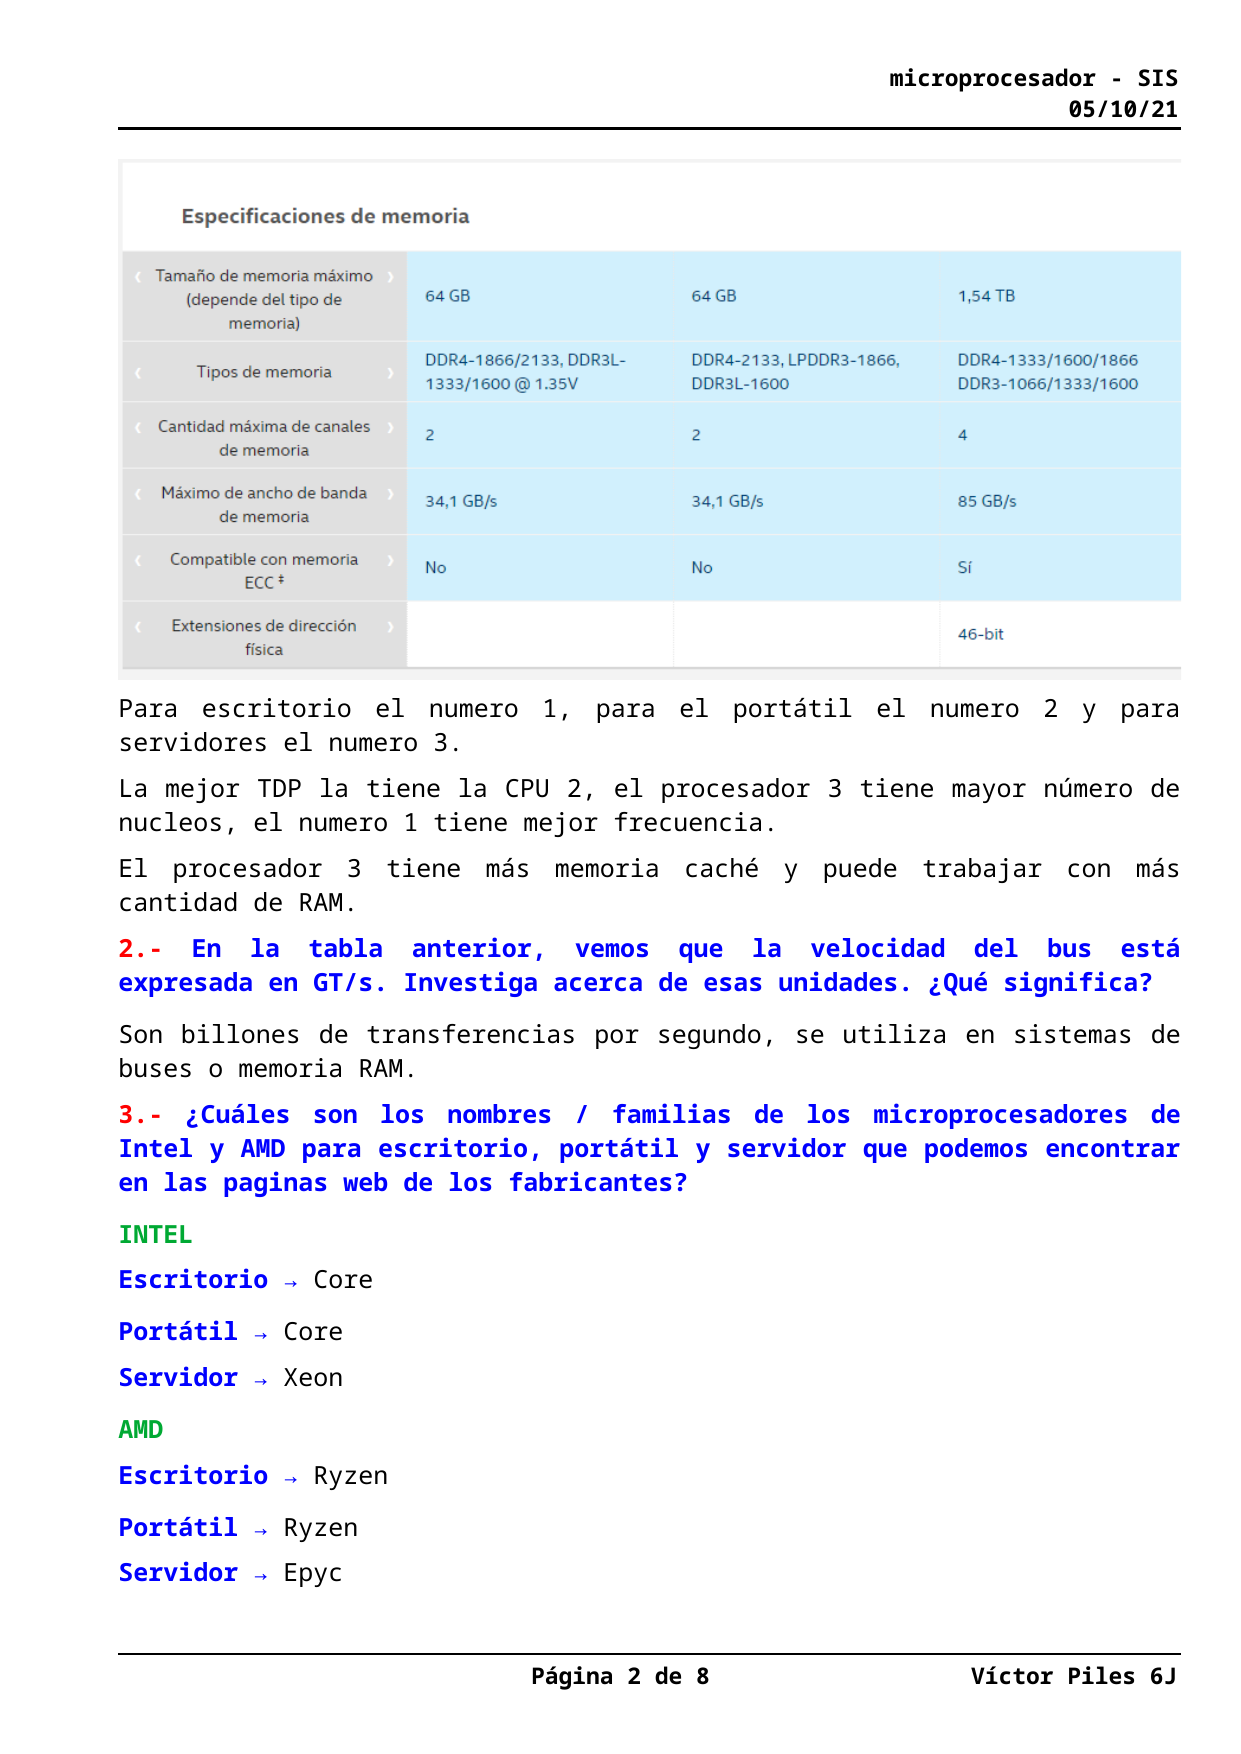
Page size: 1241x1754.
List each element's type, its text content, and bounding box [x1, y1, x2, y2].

picture [118, 159, 1182, 680]
text Son billones de transferencias por segundo, se utiliza en sistemas de buses o memoria RAM. [118, 1017, 1181, 1085]
text Escritorio → Ryzen [118, 1457, 1181, 1491]
text Portátil → Core [118, 1314, 1181, 1348]
text El procesador 3 tiene más memoria caché y puede trabajar con más cantidad de RAM. [118, 851, 1181, 919]
text Servidor → Xeon [118, 1360, 1181, 1394]
text Servidor → Epyc [118, 1555, 1181, 1589]
text Escritorio → Core [118, 1262, 1181, 1296]
text Para escritorio el numero 1, para el portátil el numero 2 y para servidores el numero 3. [118, 691, 1181, 759]
text La mejor TDP la tiene la CPU 2, el procesador 3 tiene mayor número de nucleos, el numero 1 tiene mejor frecuencia. [118, 771, 1181, 839]
text AMD [118, 1412, 1181, 1446]
text 2.- En la tabla anterior, vemos que la velocidad del bus está expresada en GT/s. Investiga acerca de esas unidades. ¿Qué significa? [118, 931, 1181, 999]
text Portátil → Ryzen [118, 1509, 1181, 1543]
text INTEL [118, 1216, 1181, 1250]
text 3.- ¿Cuáles son los nombres / familias de los microprocesadores de Intel y AMD para escritorio, portátil y servidor que podemos encontrar en las paginas web de los fabricantes? [118, 1096, 1181, 1199]
